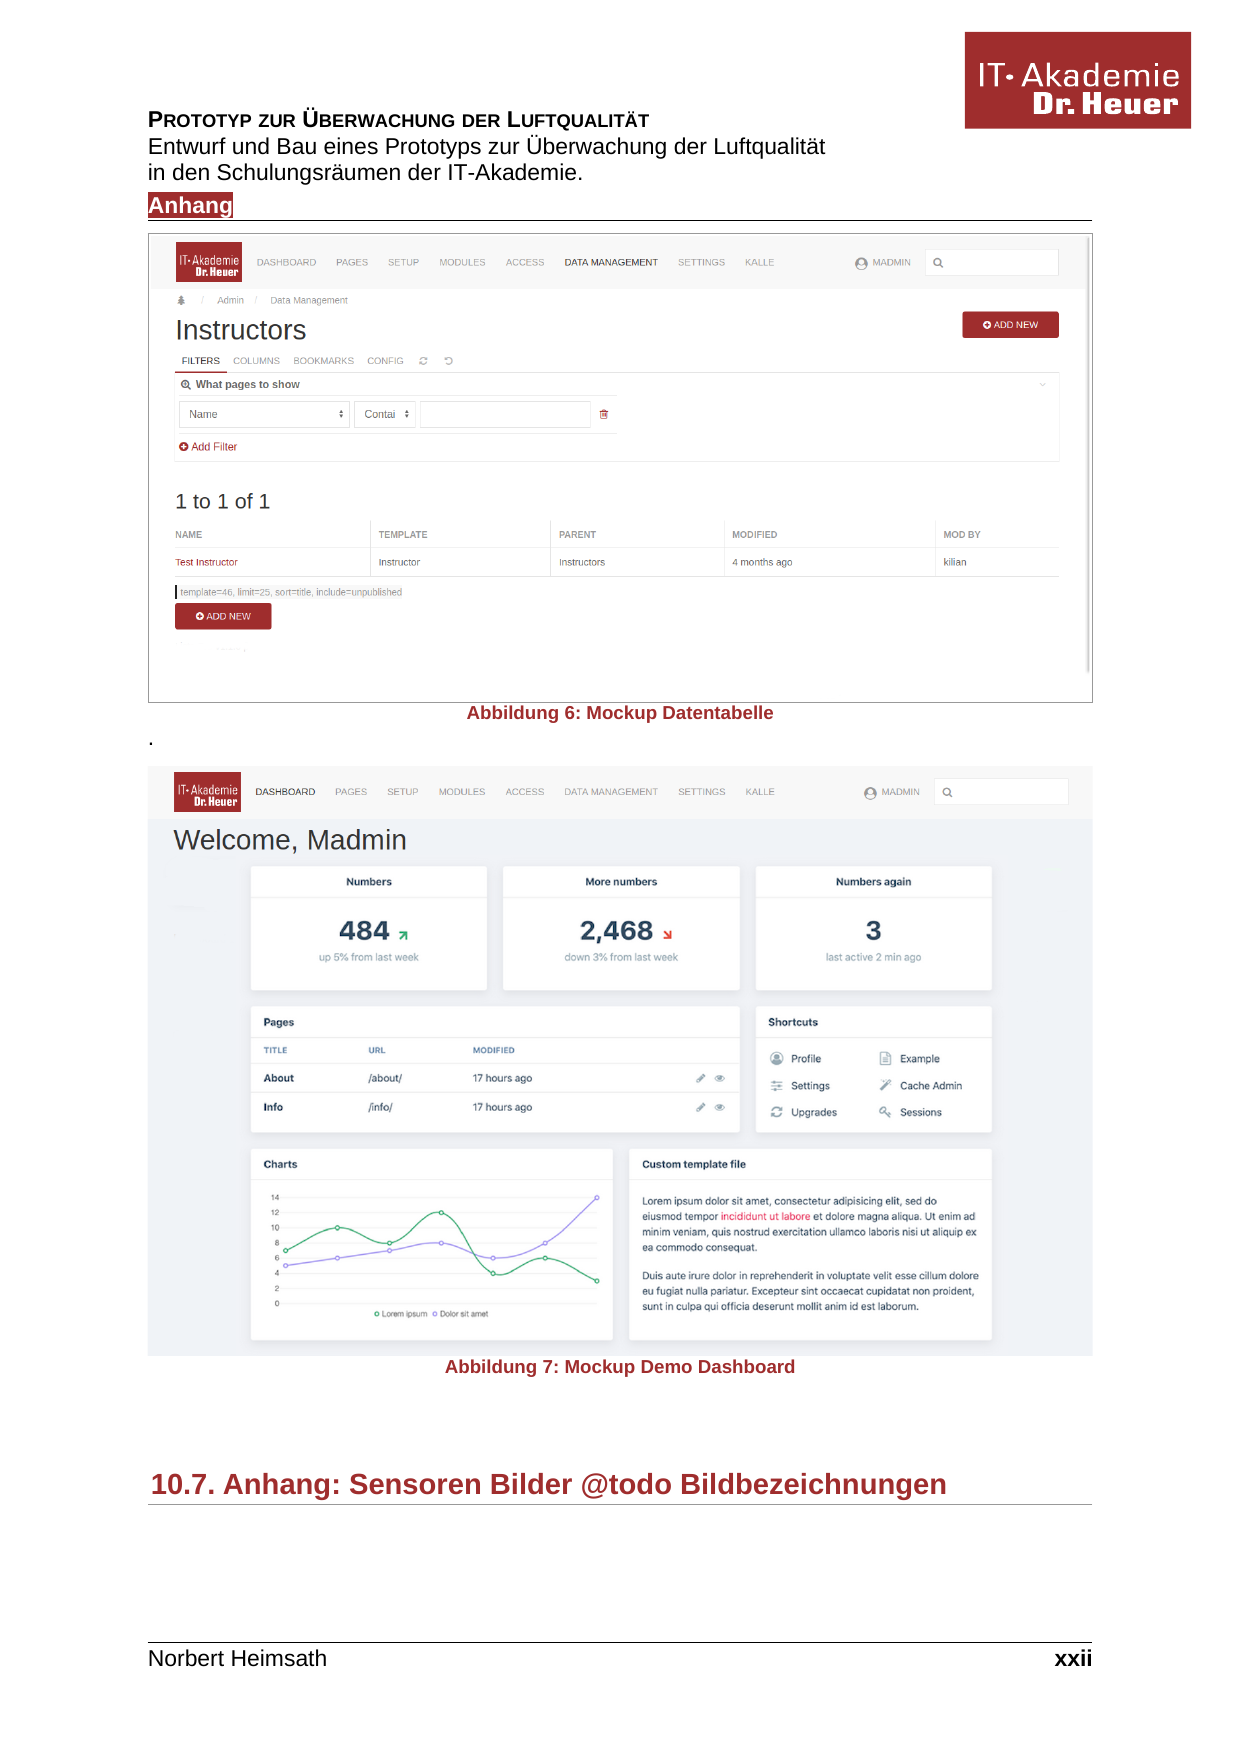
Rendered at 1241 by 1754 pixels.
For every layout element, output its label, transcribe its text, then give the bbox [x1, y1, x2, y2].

subtitle Anhang: Sensoren Bilder @todo Bildbezeichnungen [148, 1464, 1092, 1504]
text Abbildung 6: Mockup Datentabelle [148, 703, 1092, 723]
text . [148, 723, 1092, 750]
text [149, 234, 1092, 702]
picture [150, 236, 1090, 699]
picture [147, 766, 1093, 1356]
text Abbildung 7: Mockup Demo Dashboard [148, 1356, 1092, 1378]
